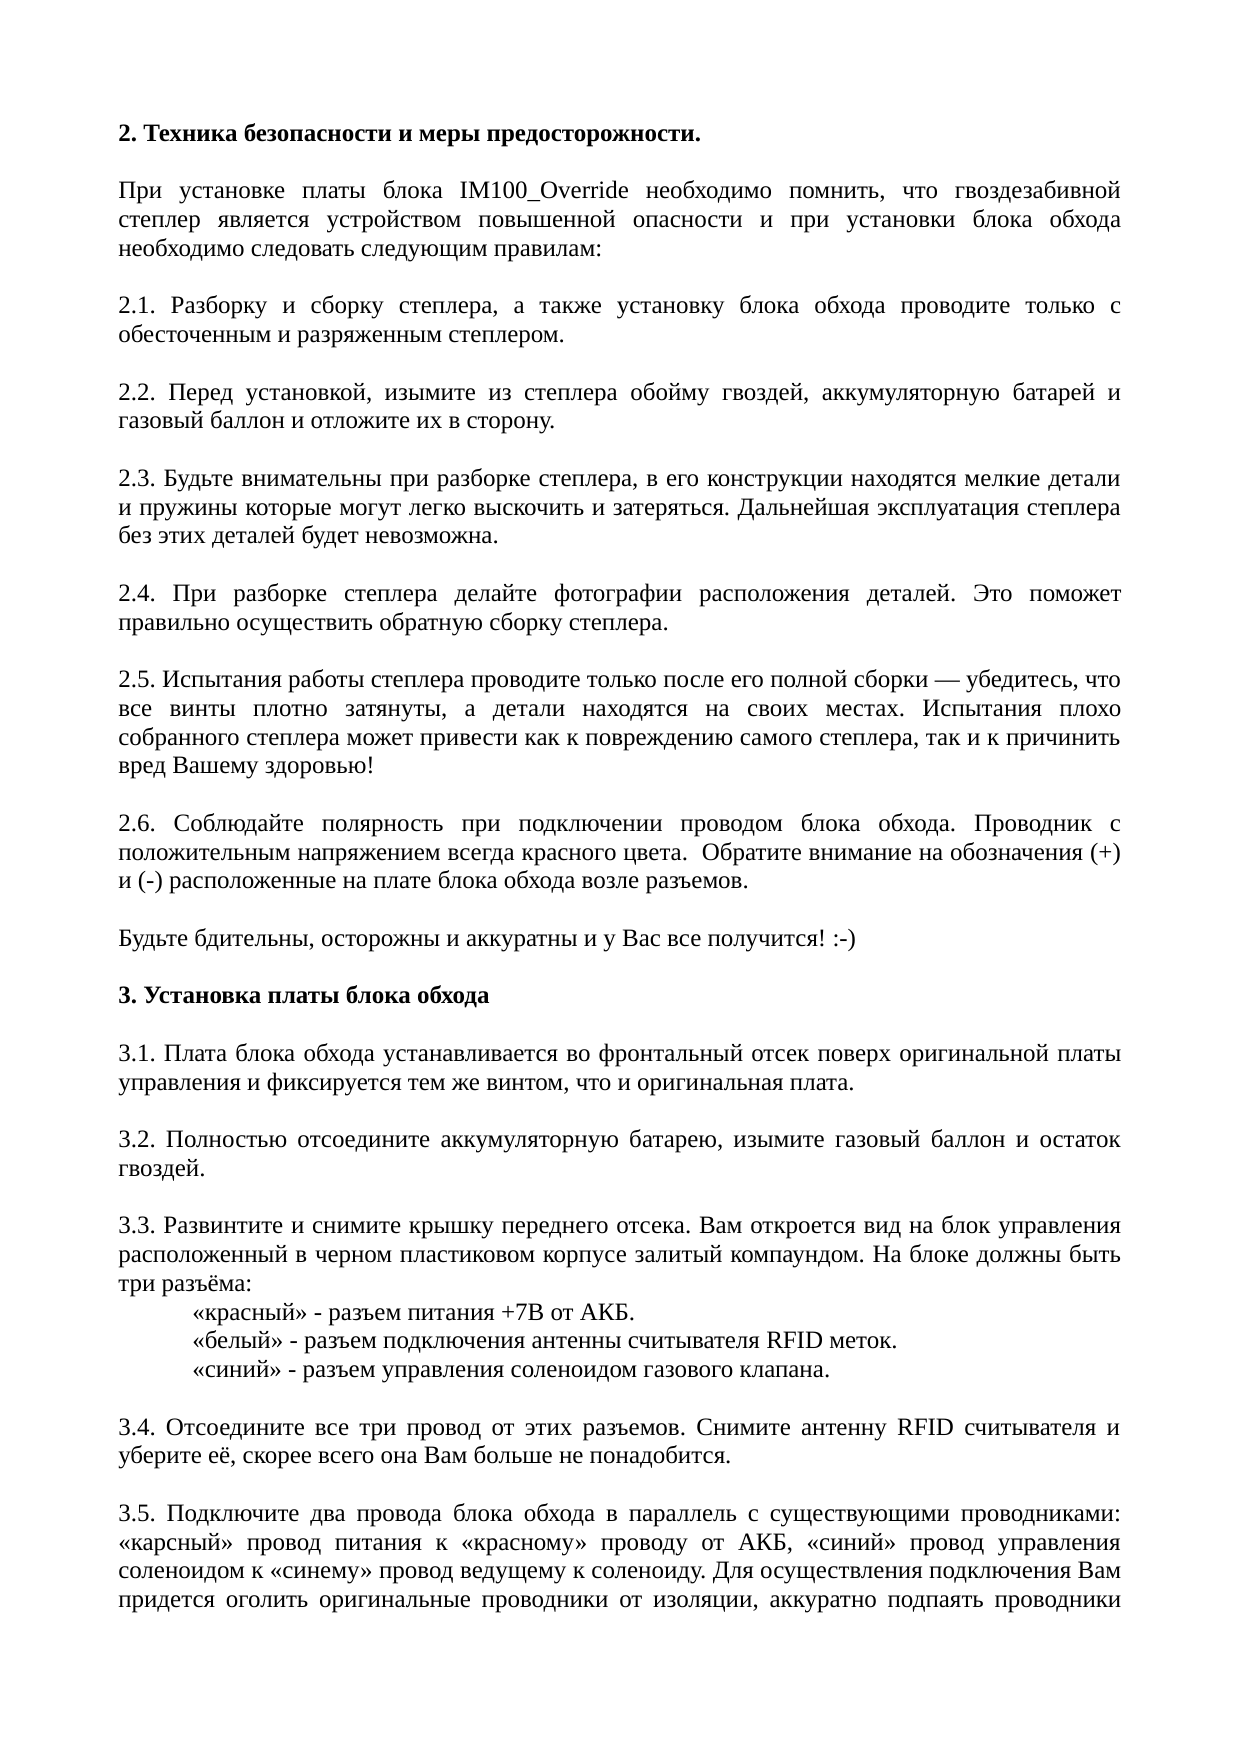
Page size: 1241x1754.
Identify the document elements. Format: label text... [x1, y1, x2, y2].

text 3.1. Плата блока обхода устанавливается во фронтальный отсек поверх оригинальной платы управления и фиксируется тем же винтом, что и оригинальная плата. [118, 1038, 1122, 1096]
text 3.4. Отсоедините все три провод от этих разъемов. Снимите антенну RFID считывателя и уберите её, скорее всего она Вам больше не понадобится. [118, 1412, 1122, 1469]
text 3.2. Полностью отсоедините аккумуляторную батарею, изымите газовый баллон и остаток гвоздей. [118, 1124, 1122, 1182]
text 3. Установка платы блока обхода [118, 981, 1122, 1009]
text 3.3. Развинтите и снимите крышку переднего отсека. Вам откроется вид на блок управления расположенный в черном пластиковом корпусе залитый компаундом. На блоке должны быть три разъёма: [118, 1211, 1122, 1297]
text «синий» - разъем управления соленоидом газового клапана. [192, 1354, 1122, 1383]
text Будьте бдительны, осторожны и аккуратны и у Вас все получится! :-) [118, 923, 1122, 952]
text 2.2. Перед установкой, изымите из степлера обойму гвоздей, аккумуляторную батарей и газовый баллон и отложите их в сторону. [118, 377, 1122, 434]
text 2. Техника безопасности и меры предосторожности. [118, 118, 1122, 147]
text 2.3. Будьте внимательны при разборке степлера, в его конструкции находятся мелкие детали и пружины которые могут легко выскочить и затеряться. Дальнейшая эксплуатация степлера без этих деталей будет невозможна. [118, 463, 1122, 549]
text «белый» - разъем подключения антенны считывателя RFID меток. [192, 1326, 1122, 1354]
text 2.1. Разборку и сборку степлера, а также установку блока обхода проводите только с обесточенным и разряженным степлером. [118, 291, 1122, 348]
text «красный» - разъем питания +7В от АКБ. [192, 1297, 1122, 1326]
text 2.5. Испытания работы степлера проводите только после его полной сборки — убедитесь, что все винты плотно затянуты, а детали находятся на своих местах. Испытания плохо собранного степлера может привести как к повреждению самого степлера, так и к причинить вред Вашему здоровью! [118, 664, 1122, 779]
text При установке платы блока IM100_Override необходимо помнить, что гвоздезабивной степлер является устройством повышенной опасности и при установки блока обхода необходимо следовать следующим правилам: [118, 176, 1122, 262]
text 2.4. При разборке степлера делайте фотографии расположения деталей. Это поможет правильно осуществить обратную сборку степлера. [118, 578, 1122, 636]
text 2.6. Соблюдайте полярность при подключении проводом блока обхода. Проводник с положительным напряжением всегда красного цвета. Обратите внимание на обозначения (+) и (-) расположенные на плате блока обхода возле разъемов. [118, 808, 1122, 894]
text 3.5. Подключите два провода блока обхода в параллель с существующими проводниками: «карсный» провод питания к «красному» проводу от АКБ, «синий» провод управления соленоидом к «синему» провод ведущему к соленоиду. Для осуществления подключения Вам придется оголить оригинальные проводники от изоляции, аккуратно подпаять проводники [118, 1498, 1122, 1613]
